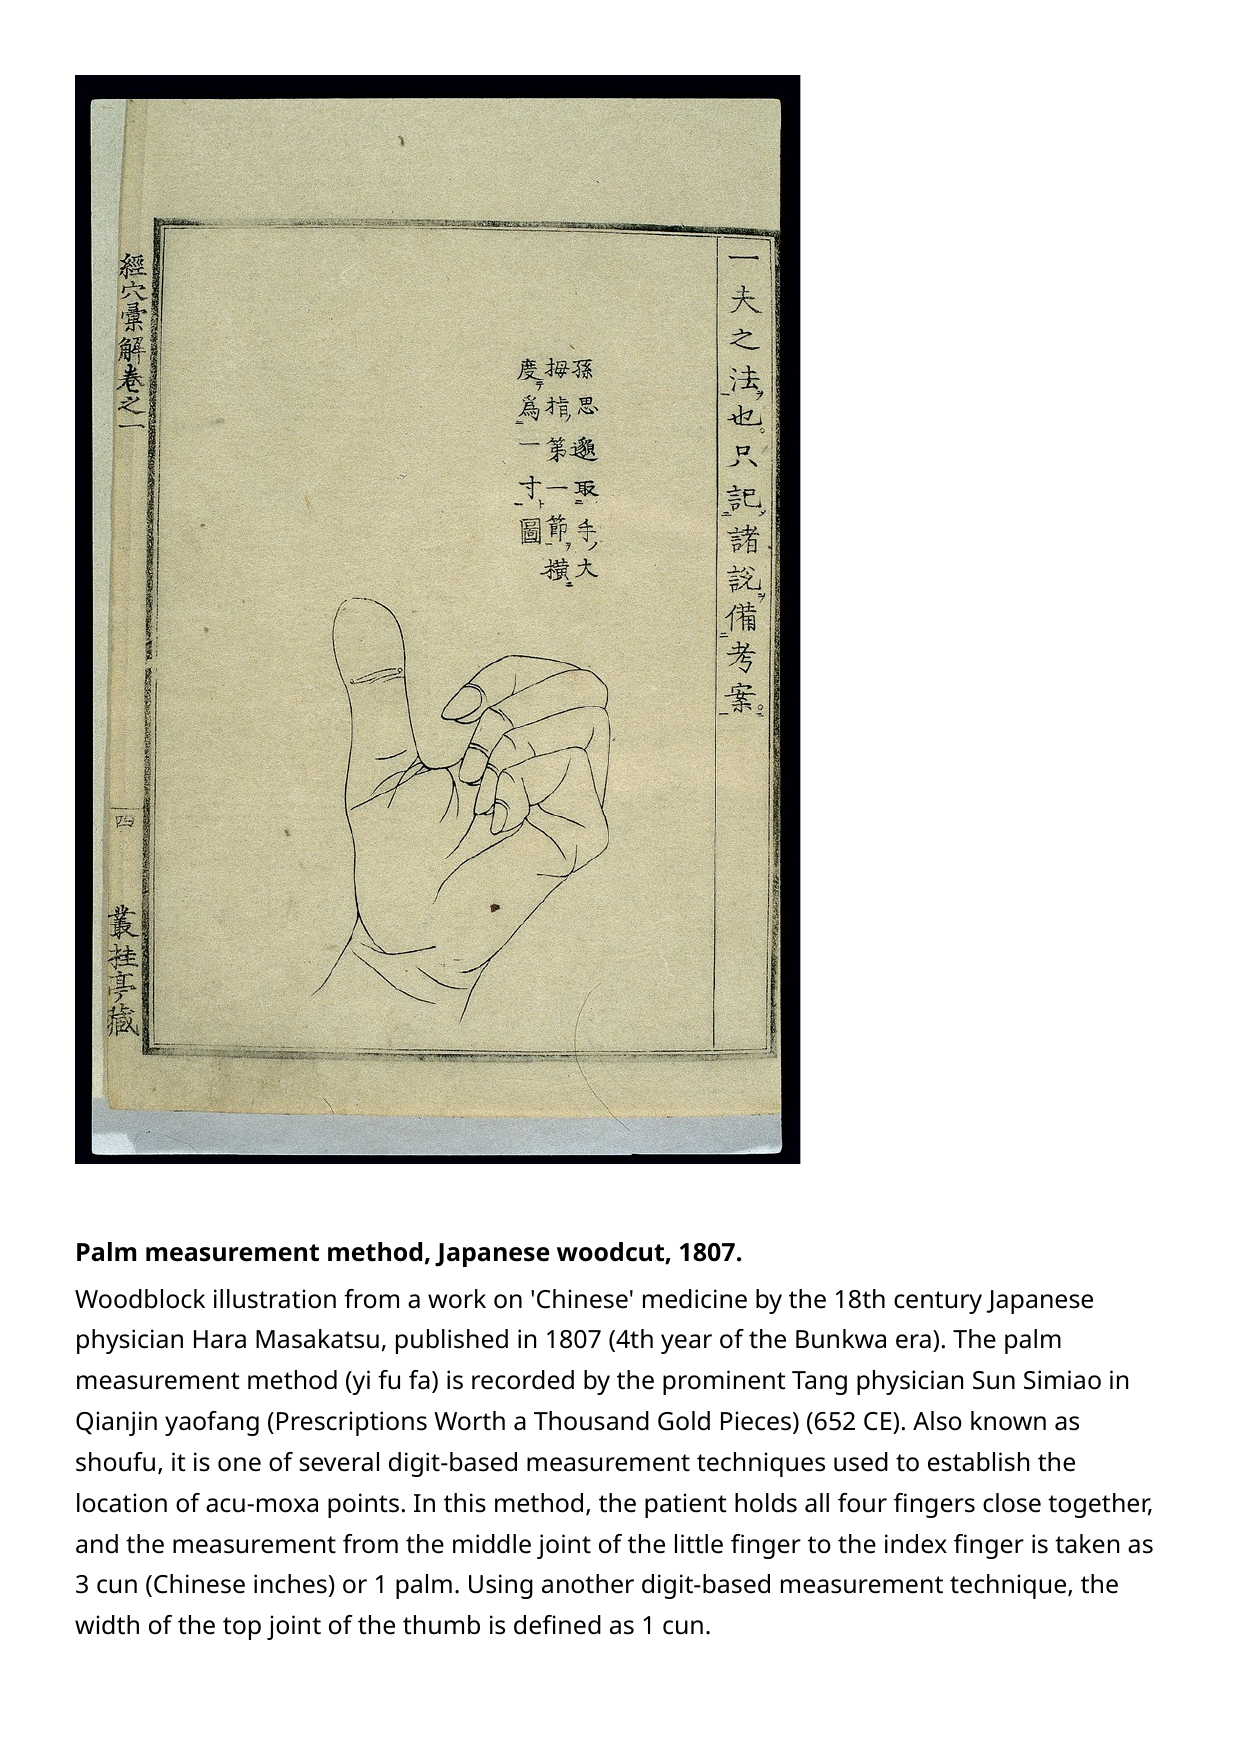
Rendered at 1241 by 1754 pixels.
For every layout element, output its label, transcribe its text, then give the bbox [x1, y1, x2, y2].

subtitle Palm measurement method, Japanese woodcut, 1807. [75, 1235, 1165, 1269]
picture [75, 75, 801, 1164]
text Woodblock illustration from a work on 'Chinese' medicine by the 18th century Japanese physician Hara Masakatsu, published in 1807 (4th year of the Bunkwa era). The palm measurement method (yi fu fa) is recorded by the prominent Tang physician Sun Simiao in Qianjin yaofang (Prescriptions Worth a Thousand Gold Pieces) (652 CE). Also known as shoufu, it is one of several digit-based measurement techniques used to establish the location of acu-moxa points. In this method, the patient holds all four fingers close together, and the measurement from the middle joint of the little finger to the index finger is taken as 3 cun (Chinese inches) or 1 palm. Using another digit-based measurement technique, the width of the top joint of the thumb is defined as 1 cun. [75, 1281, 1165, 1642]
